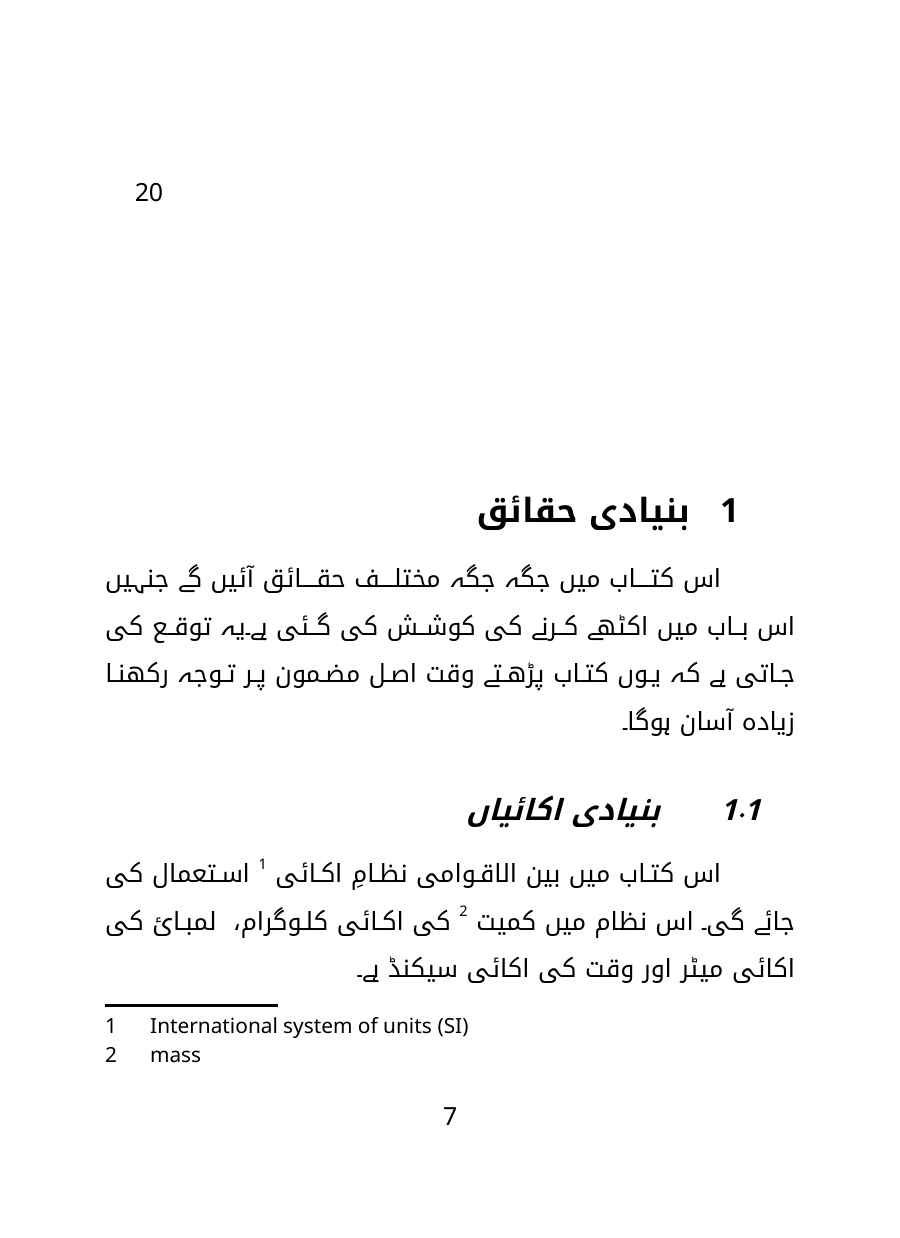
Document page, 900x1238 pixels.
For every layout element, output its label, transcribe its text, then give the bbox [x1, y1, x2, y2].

text 6.5یکساں حال میں چالو مشین میں طاقت اور زاویہ کا تعلق 220 [134, 169, 795, 216]
subtitle بنیادی اکائیاں [105, 783, 720, 838]
text mass [105, 1040, 795, 1068]
text اس کتاب میں بین الاقوامی نظامِ اکائی استعمال کی جائے گی۔ اس نظام میں کمیت کی اکائی کلوگرام، لمبائ کی اکائی میٹر اور وقت کی اکائی سیکنڈ ہے۔ [105, 851, 795, 993]
subtitle بنیادی حقائق [105, 480, 720, 543]
text اس کتاب میں جگہ جگہ مختلف حقائق آئیں گے جنہیں اس باب میں اکٹھے کرنے کی کوشش کی گئی ہے۔یہ توقع کی جاتی ہے کہ یوں کتاب پڑھتے وقت اصل مضمون پر توجہ رکھنا زیادہ آسان ہوگا۔ [105, 556, 795, 745]
text International system of units (SI) [105, 1012, 795, 1040]
